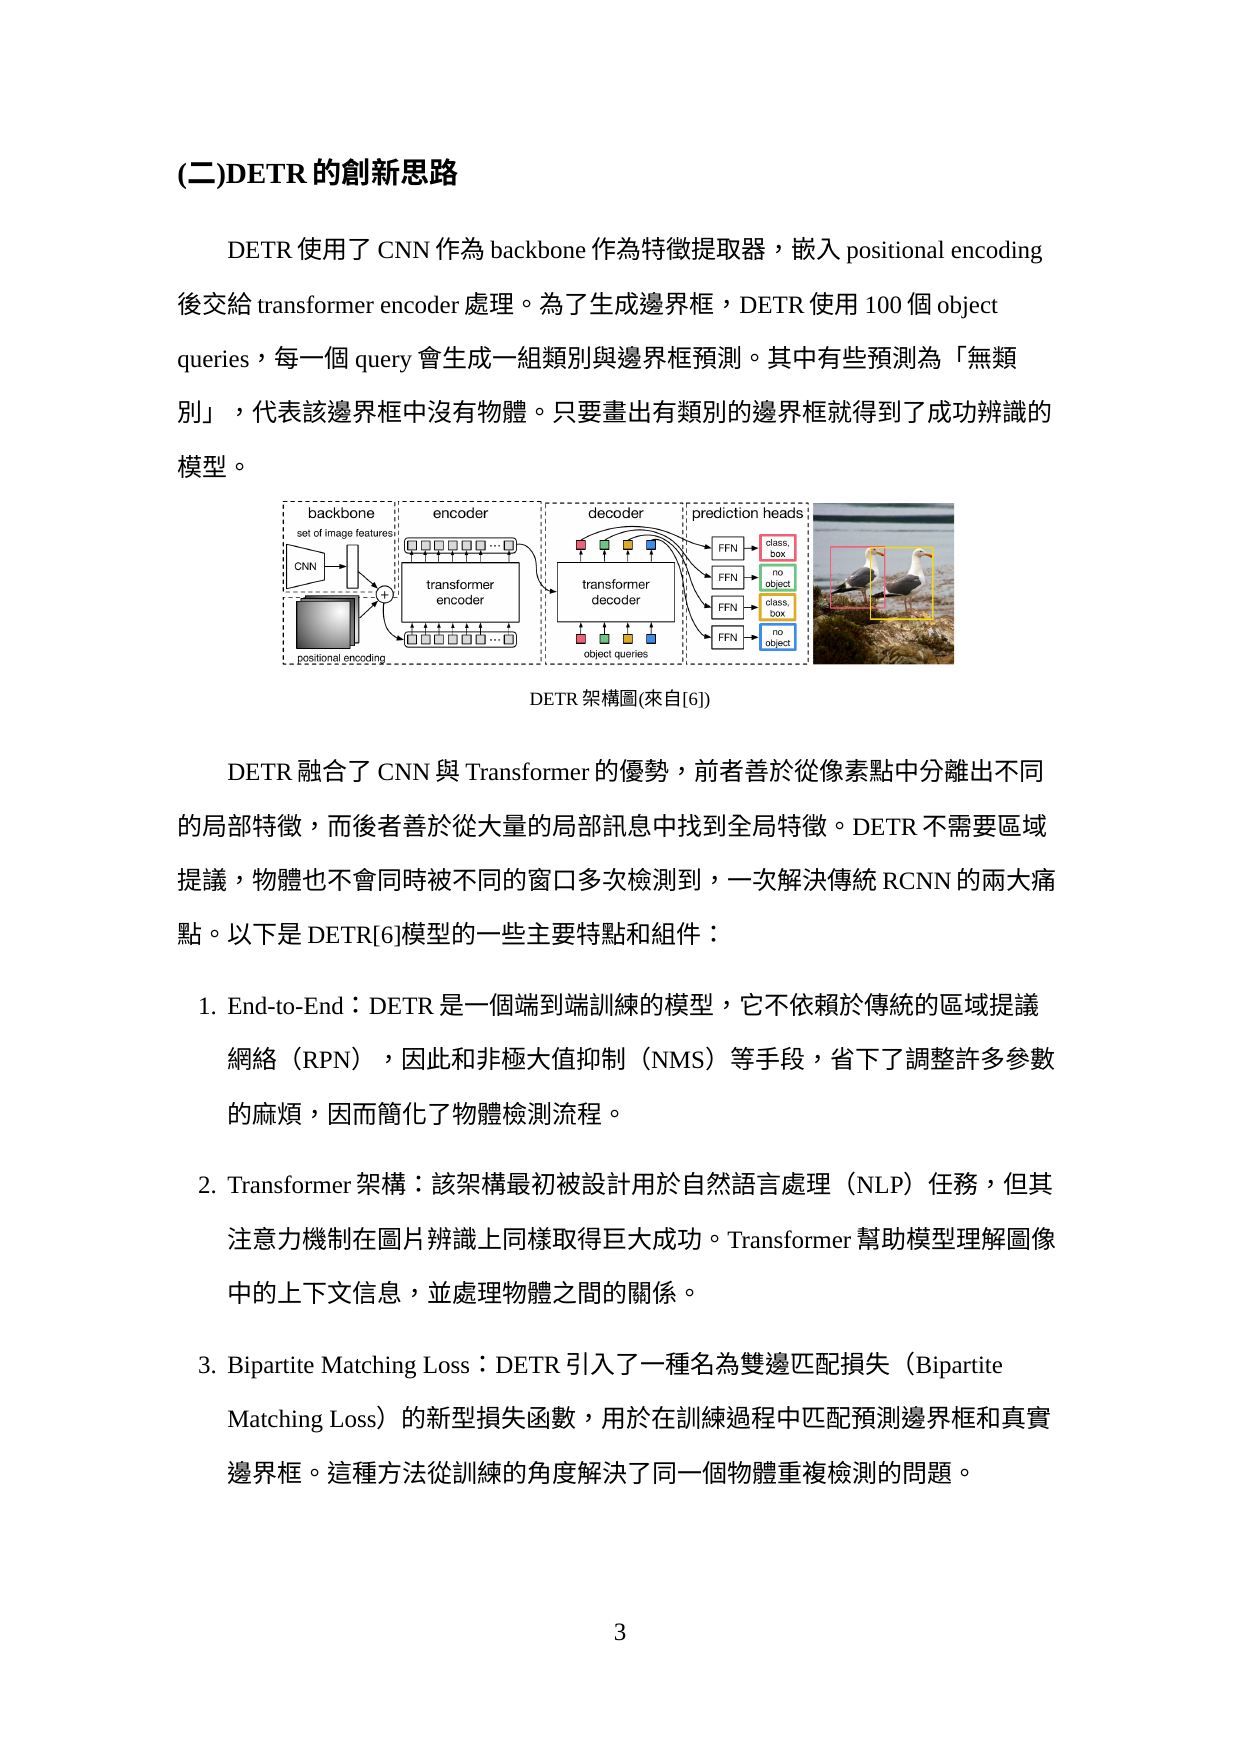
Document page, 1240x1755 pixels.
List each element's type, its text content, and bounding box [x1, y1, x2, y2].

picture [280, 496, 960, 670]
list End-to-End：DETR是一個端到端訓練的模型，它不依賴於傳統的區域提議網絡（RPN），因此和非極大值抑制（NMS）等手段，省下了調整許多參數的麻煩，因而簡化了物體檢測流程。 [198, 986, 1062, 1131]
list Bipartite Matching Loss：DETR引入了一種名為雙邊匹配損失（Bipartite Matching Loss）的新型損失函數，用於在訓練過程中匹配預測邊界框和真實邊界框。這種方法從訓練的角度解決了同一個物體重複檢測的問題。 [198, 1344, 1062, 1489]
list Transformer架構：該架構最初被設計用於自然語言處理（NLP）任務，但其注意力機制在圖片辨識上同樣取得巨大成功。Transformer幫助模型理解圖像中的上下文信息，並處理物體之間的關係。 [198, 1165, 1062, 1310]
text DETR架構圖(來自[6]) [280, 670, 959, 711]
text DETR使用了CNN作為backbone作為特徵提取器，嵌入positional encoding後交給transformer encoder處理。為了生成邊界框，DETR使用100個object queries，每一個 query會生成一組類別與邊界框預測。其中有些預測為「無類別」，代表該邊界框中沒有物體。只要畫出有類別的邊界框就得到了成功辨識的模型。 [177, 230, 1062, 496]
subtitle DETR的創新思路 [177, 150, 1062, 192]
text [280, 711, 959, 734]
text DETR融合了CNN與Transformer的優勢，前者善於從像素點中分離出不同的局部特徵，而後者善於從大量的局部訊息中找到全局特徵。DETR不需要區域提議，物體也不會同時被不同的窗口多次檢測到，一次解決傳統RCNN的兩大痛點。以下是DETR[6]模型的一些主要特點和組件： [177, 518, 1062, 951]
